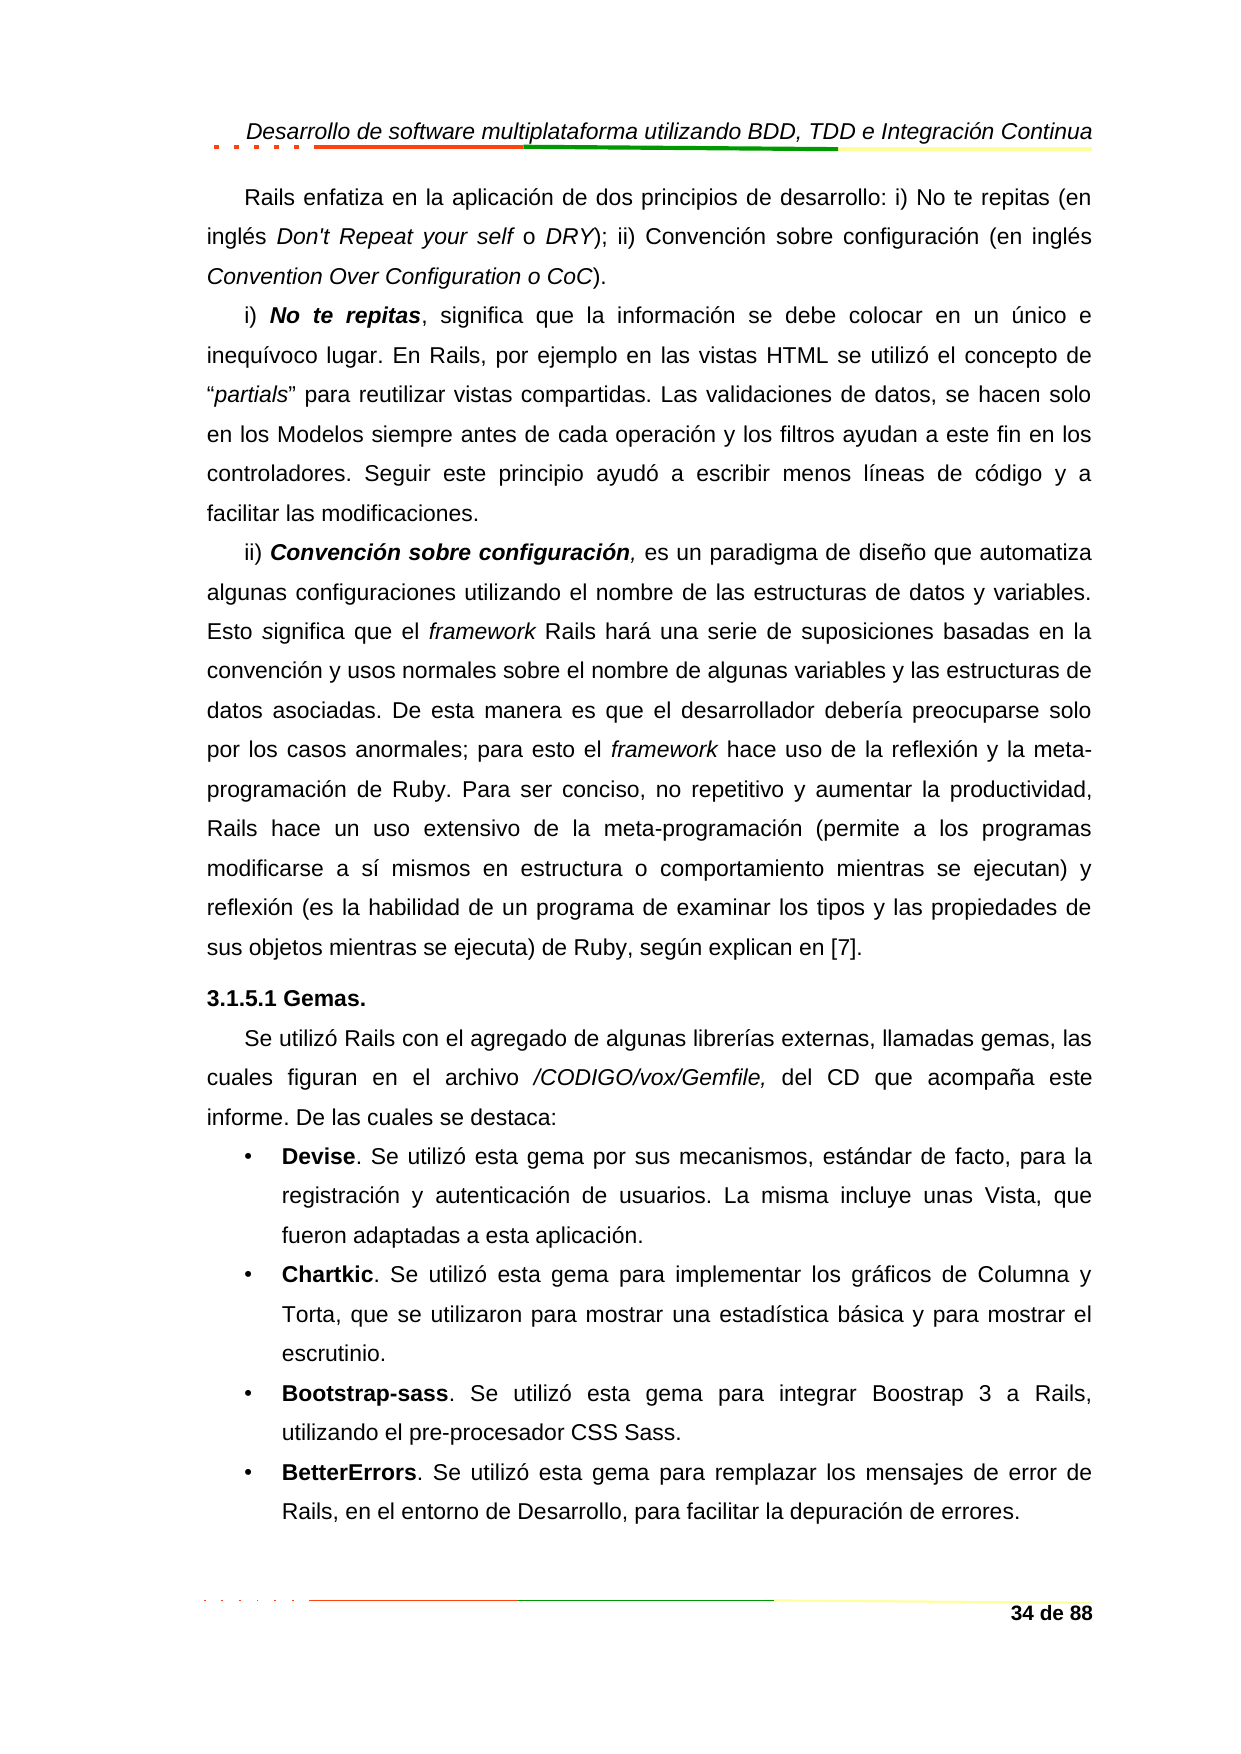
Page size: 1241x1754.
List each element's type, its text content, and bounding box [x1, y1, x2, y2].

text Rails enfatiza en la aplicación de dos principios de desarrollo: i) No te repitas (en inglés Don't Repeat your self o DRY); ii) Convención sobre configuración (en inglés Convention Over Configuration o CoC). [207, 184, 1093, 289]
list Bootstrap-sass. Se utilizó esta gema para integrar Boostrap 3 a Rails, utilizando el pre-procesador CSS Sass. [244, 1380, 1093, 1446]
list Devise. Se utilizó esta gema por sus mecanismos, estándar de facto, para la registración y autenticación de usuarios. La misma incluye unas Vista, que fueron adaptadas a esta aplicación. [244, 1143, 1093, 1248]
list Chartkic. Se utilizó esta gema para implementar los gráficos de Columna y Torta, que se utilizaron para mostrar una estadística básica y para mostrar el escrutinio. [244, 1261, 1093, 1367]
list BetterErrors. Se utilizó esta gema para remplazar los mensajes de error de Rails, en el entorno de Desarrollo, para facilitar la depuración de errores. [244, 1459, 1093, 1524]
text i) No te repitas, significa que la información se debe colocar en un único e inequívoco lugar. En Rails, por ejemplo en las vistas HTML se utilizó el concepto de “partials” para reutilizar vistas compartidas. Las validaciones de datos, se hacen solo en los Modelos siempre antes de cada operación y los filtros ayudan a este fin en los controladores. Seguir este principio ayudó a escribir menos líneas de código y a facilitar las modificaciones. [207, 302, 1093, 526]
text ii) Convención sobre configuración, es un paradigma de diseño que automatiza algunas configuraciones utilizando el nombre de las estructuras de datos y variables. Esto significa que el framework Rails hará una serie de suposiciones basadas en la convención y usos normales sobre el nombre de algunas variables y las estructuras de datos asociadas. De esta manera es que el desarrollador debería preocuparse solo por los casos anormales; para esto el framework hace uso de la reflexión y la meta-programación de Ruby. Para ser conciso, no repetitivo y aumentar la productividad, Rails hace un uso extensivo de la meta-programación (permite a los programas modificarse a sí mismos en estructura o comportamiento mientras se ejecutan) y reflexión (es la habilidad de un programa de examinar los tipos y las propiedades de sus objetos mientras se ejecuta) de Ruby, según explican en [7]. [207, 539, 1093, 960]
text 3.1.5.1 Gemas. [207, 985, 1093, 1011]
text Se utilizó Rails con el agregado de algunas librerías externas, llamadas gemas, las cuales figuran en el archivo /CODIGO/vox/Gemfile, del CD que acompaña este informe. De las cuales se destaca: [207, 1024, 1093, 1130]
